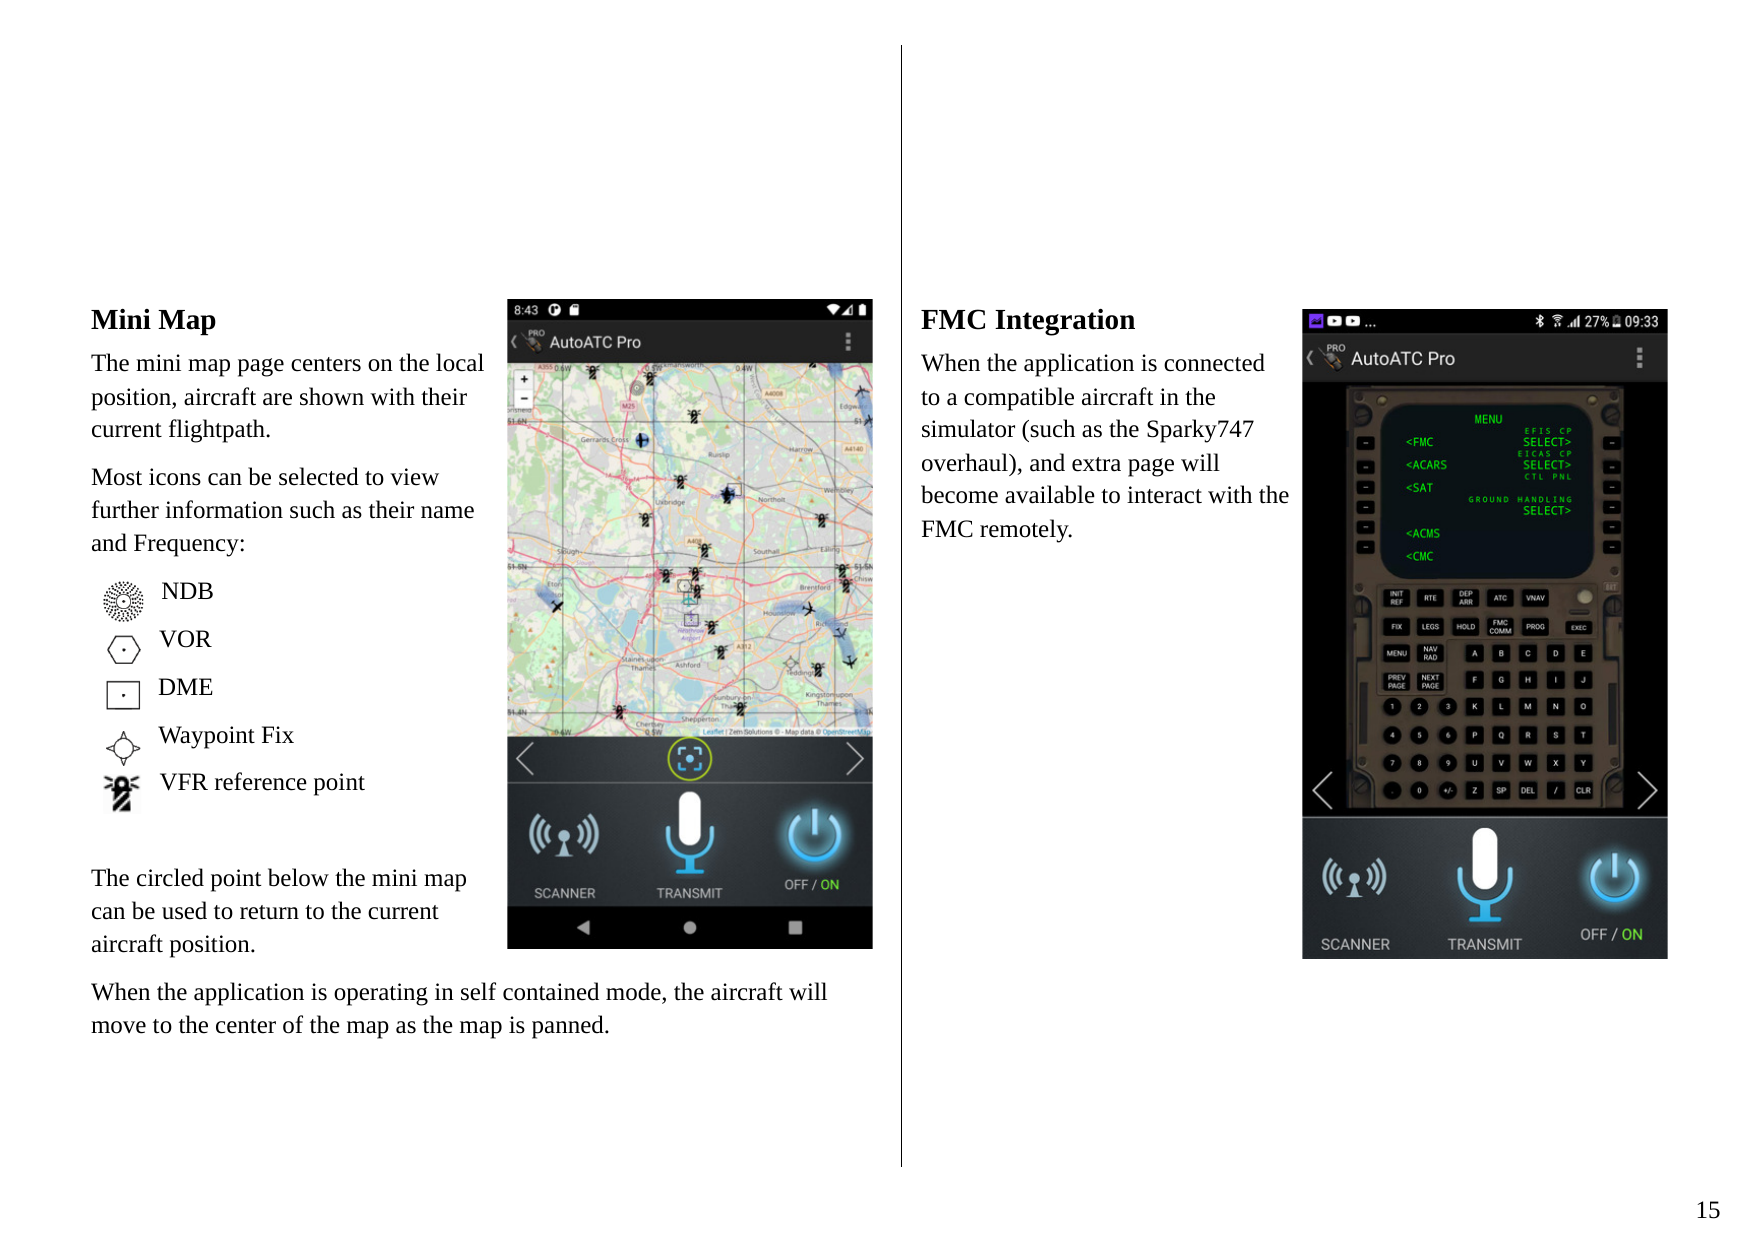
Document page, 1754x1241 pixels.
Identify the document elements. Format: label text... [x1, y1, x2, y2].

picture [106, 731, 141, 766]
text DME [91, 672, 507, 701]
picture [1302, 309, 1668, 959]
text [873, 576, 881, 605]
picture [102, 774, 142, 814]
text The mini map page centers on the local position, aircraft are shown with their current flightpath. [91, 348, 507, 443]
picture [104, 677, 141, 713]
text [873, 672, 881, 701]
subtitle [873, 302, 881, 336]
picture [104, 631, 142, 668]
text VOR [91, 624, 507, 653]
text [873, 624, 881, 653]
picture [507, 299, 873, 949]
picture [103, 581, 144, 622]
text [1668, 348, 1720, 542]
text When the application is connected to a compatible aircraft in the simulator (such as the Sparky747 overhaul), and extra page will become available to interact with the FMC remotely. [921, 348, 1302, 542]
text Waypoint Fix [91, 720, 507, 748]
text NDB [91, 576, 507, 605]
text VFR reference point [91, 767, 507, 796]
subtitle Mini Map [91, 302, 507, 336]
subtitle FMC Integration [921, 302, 1720, 336]
text Most icons can be selected to view further information such as their name and Frequency: [91, 462, 507, 557]
text When the application is operating in self contained mode, the aircraft will move to the center of the map as the map is panned. [91, 977, 881, 1039]
text The circled point below the mini map can be used to return to the current aircraft position. [91, 863, 881, 958]
